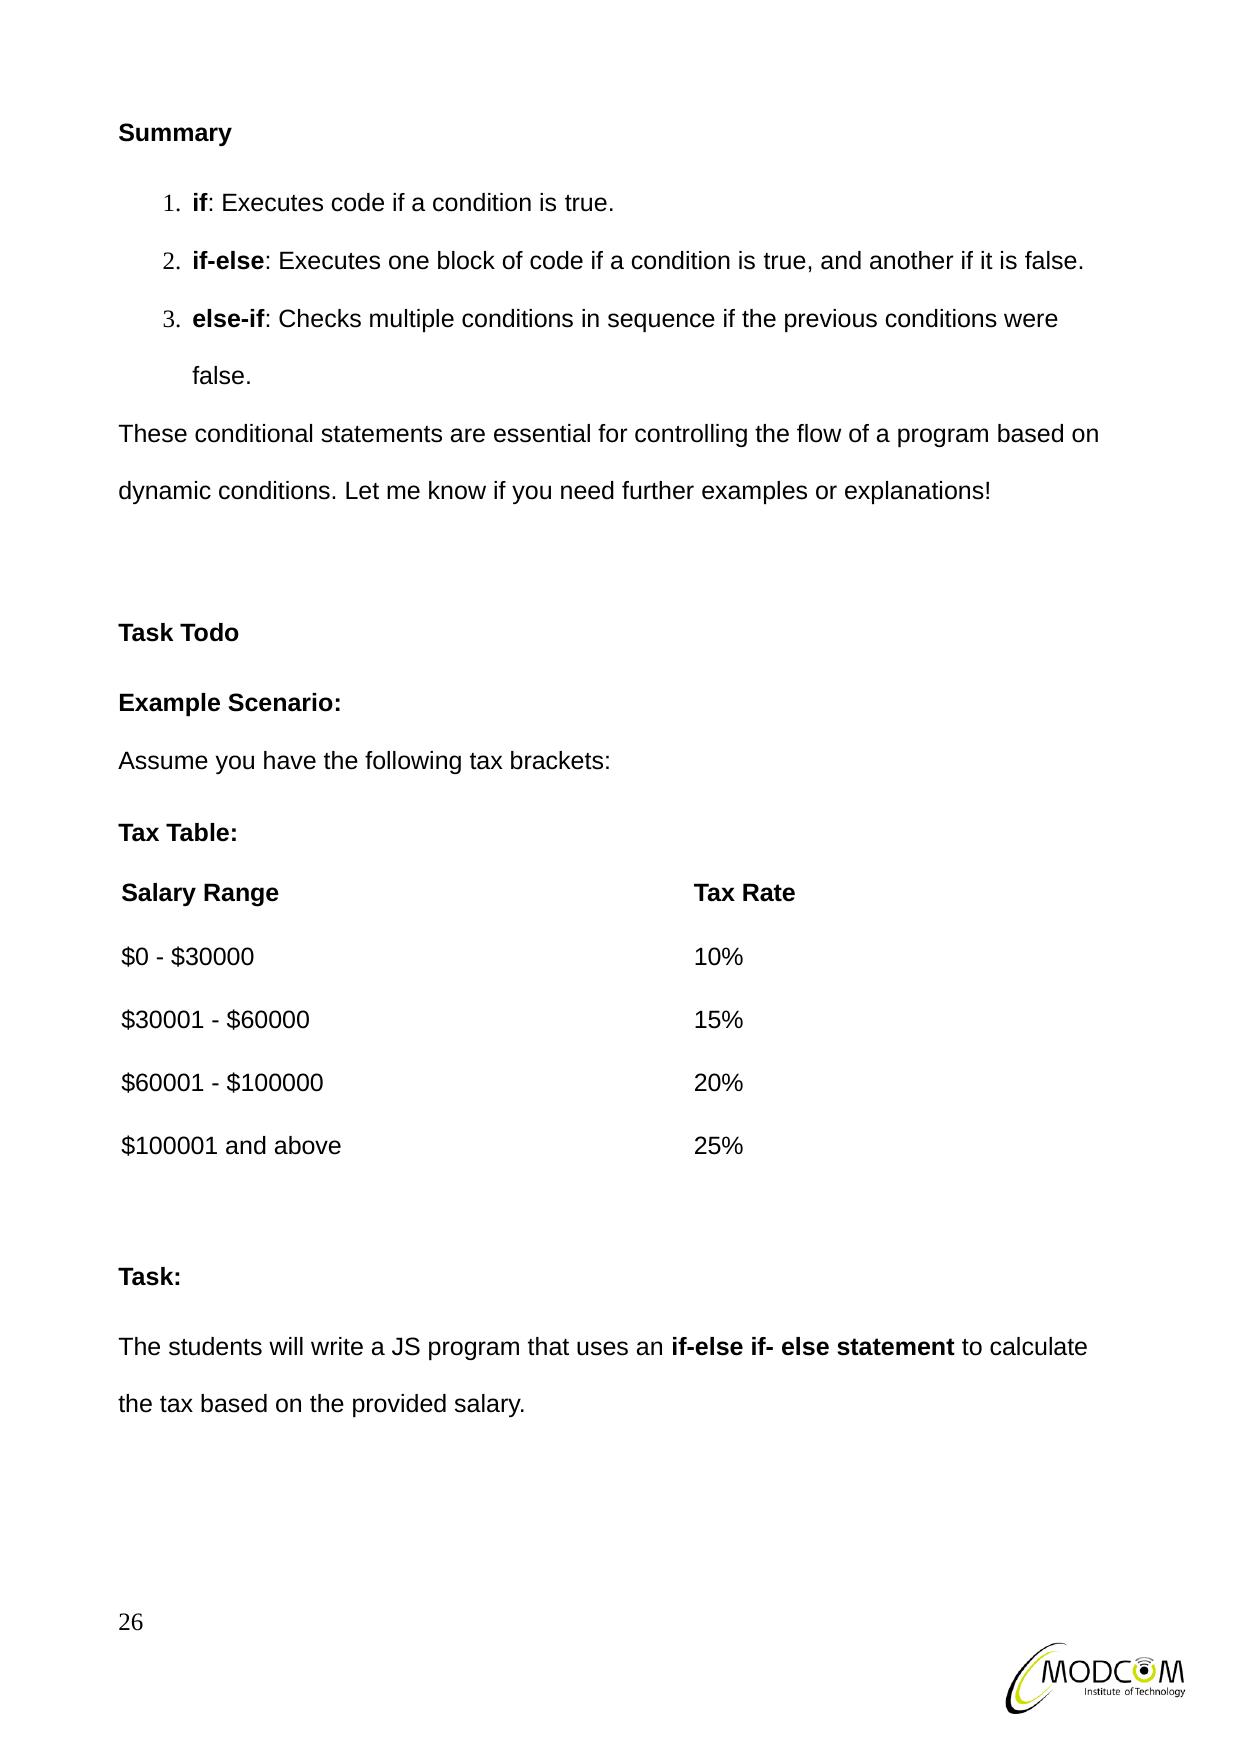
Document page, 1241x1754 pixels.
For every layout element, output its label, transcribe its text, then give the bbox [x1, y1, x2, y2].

table_cell 20% [691, 1065, 1027, 1128]
text These conditional statements are essential for controlling the flow of a program based on dynamic conditions. Let me know if you need further examples or explanations! [118, 419, 1122, 505]
table_cell 25% [691, 1128, 1027, 1191]
table_cell $30001 - $60000 [118, 1002, 691, 1065]
text Tax Table: [118, 818, 1122, 847]
text Assume you have the following tax brackets: [118, 746, 1122, 774]
table_header Tax Rate [691, 875, 1027, 938]
text The students will write a JS program that uses an if-else if- else statement to calculate the tax based on the provided salary. [118, 1331, 1122, 1418]
text Example Scenario: [118, 688, 1122, 717]
table_cell $0 - $30000 [118, 939, 691, 1002]
list if-else: Executes one block of code if a condition is true, and another if it is false. [162, 246, 1122, 275]
list if: Executes code if a condition is true. [162, 188, 1122, 217]
table_cell 10% [691, 939, 1027, 1002]
table_cell $100001 and above [118, 1128, 691, 1191]
subtitle Task Todo [118, 618, 1122, 647]
table_cell 15% [691, 1002, 1027, 1065]
subtitle Task: [118, 1261, 1122, 1290]
list else-if: Checks multiple conditions in sequence if the previous conditions were false. [162, 303, 1122, 390]
table_header Salary Range [118, 875, 691, 938]
subtitle Summary [118, 118, 1122, 147]
table_cell $60001 - $100000 [118, 1065, 691, 1128]
picture [997, 1626, 1191, 1718]
